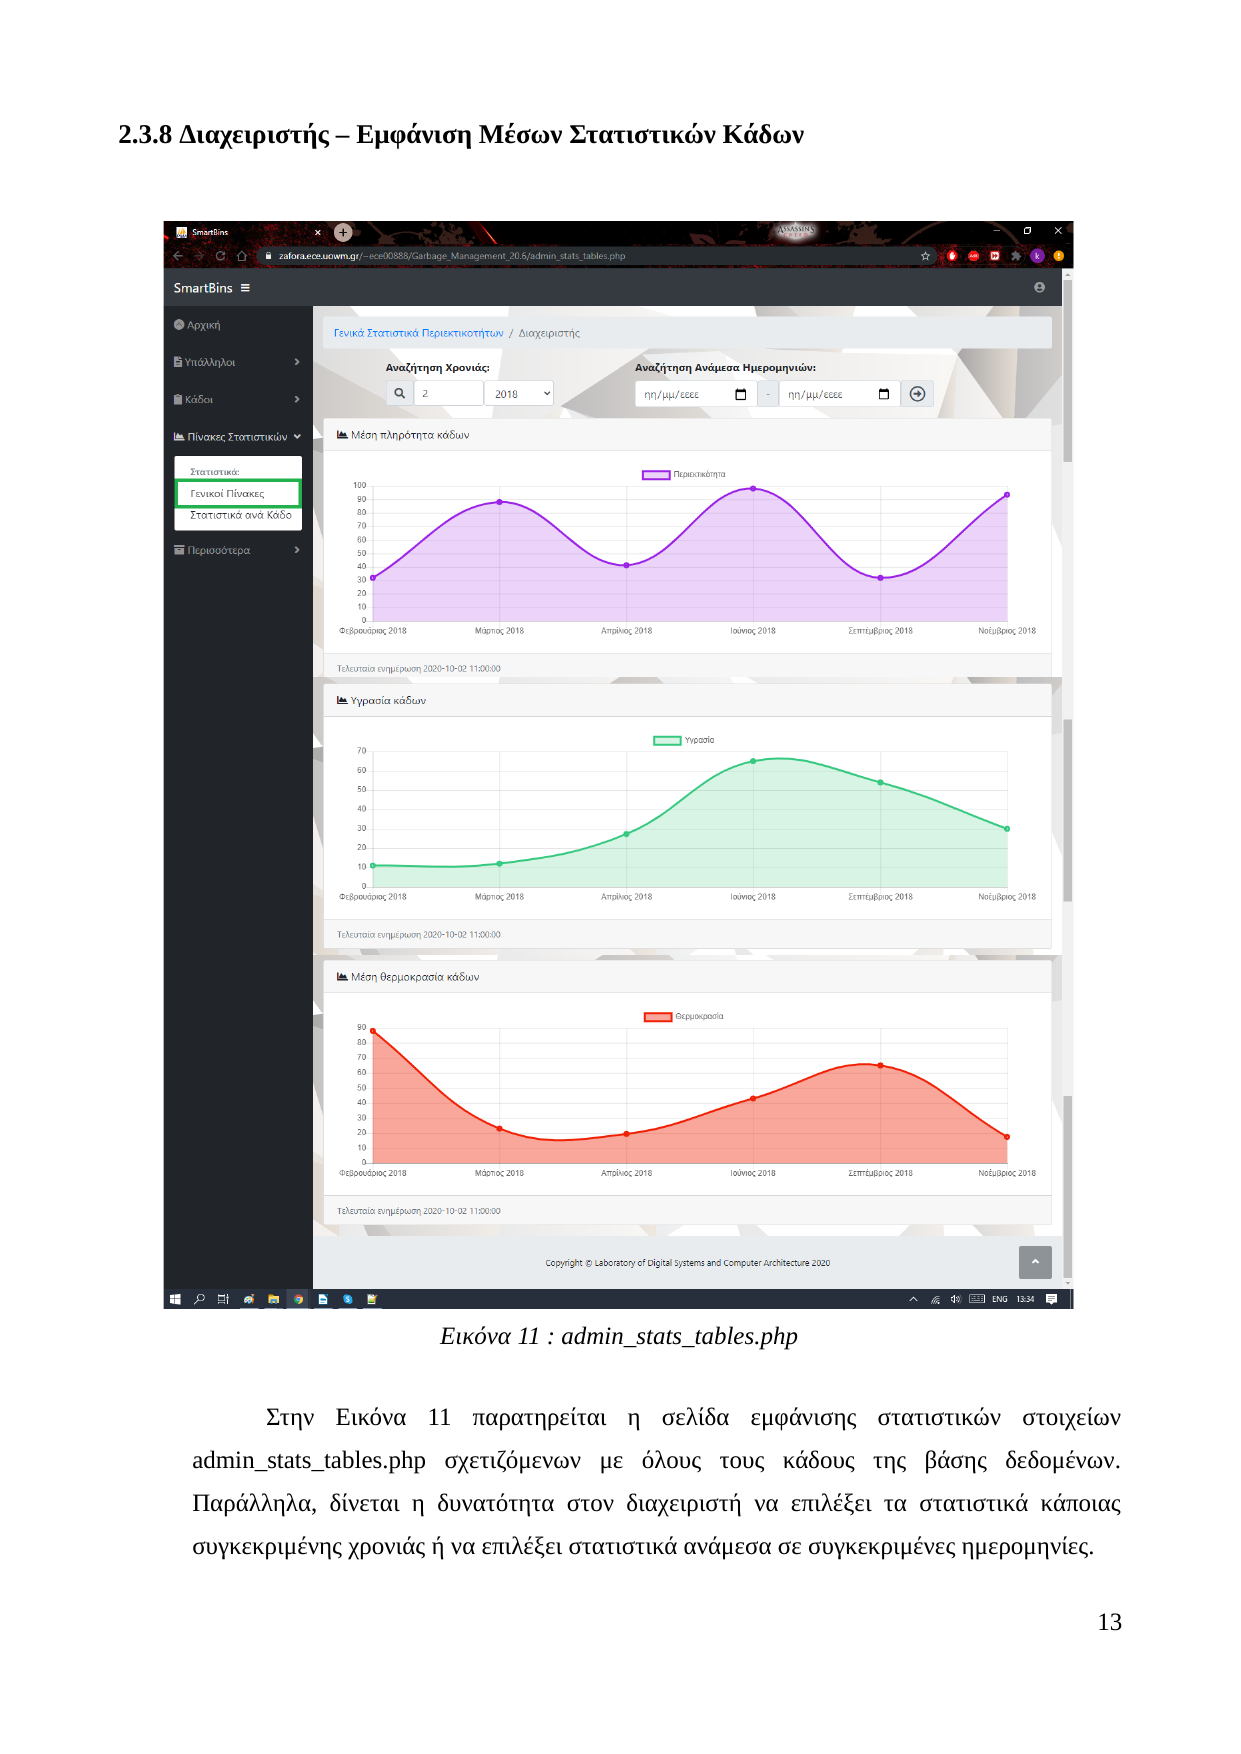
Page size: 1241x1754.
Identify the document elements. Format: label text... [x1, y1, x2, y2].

text Στην Εικόνα 11 παρατηρείται η σελίδα εμφάνισης στατιστικών στοιχείων admin_stats_tables.php σχετιζόμενων με όλους τους κάδους της βάσης δεδομένων. Παράλληλα, δίνεται η δυνατότητα στον διαχειριστή να επιλέξει τα στατιστικά κάποιας συγκεκριμένης χρονιάς ή να επιλέξει στατιστικά ανάμεσα σε συγκεκριμένες ημερομηνίες. [192, 1402, 1122, 1560]
subtitle 2.3.8 Διαχειριστής – Εμφάνιση Μέσων Στατιστικών Κάδων [118, 118, 1122, 149]
text Εικόνα 11 : admin_stats_tables.php [164, 1316, 1077, 1350]
picture [163, 221, 1077, 1316]
